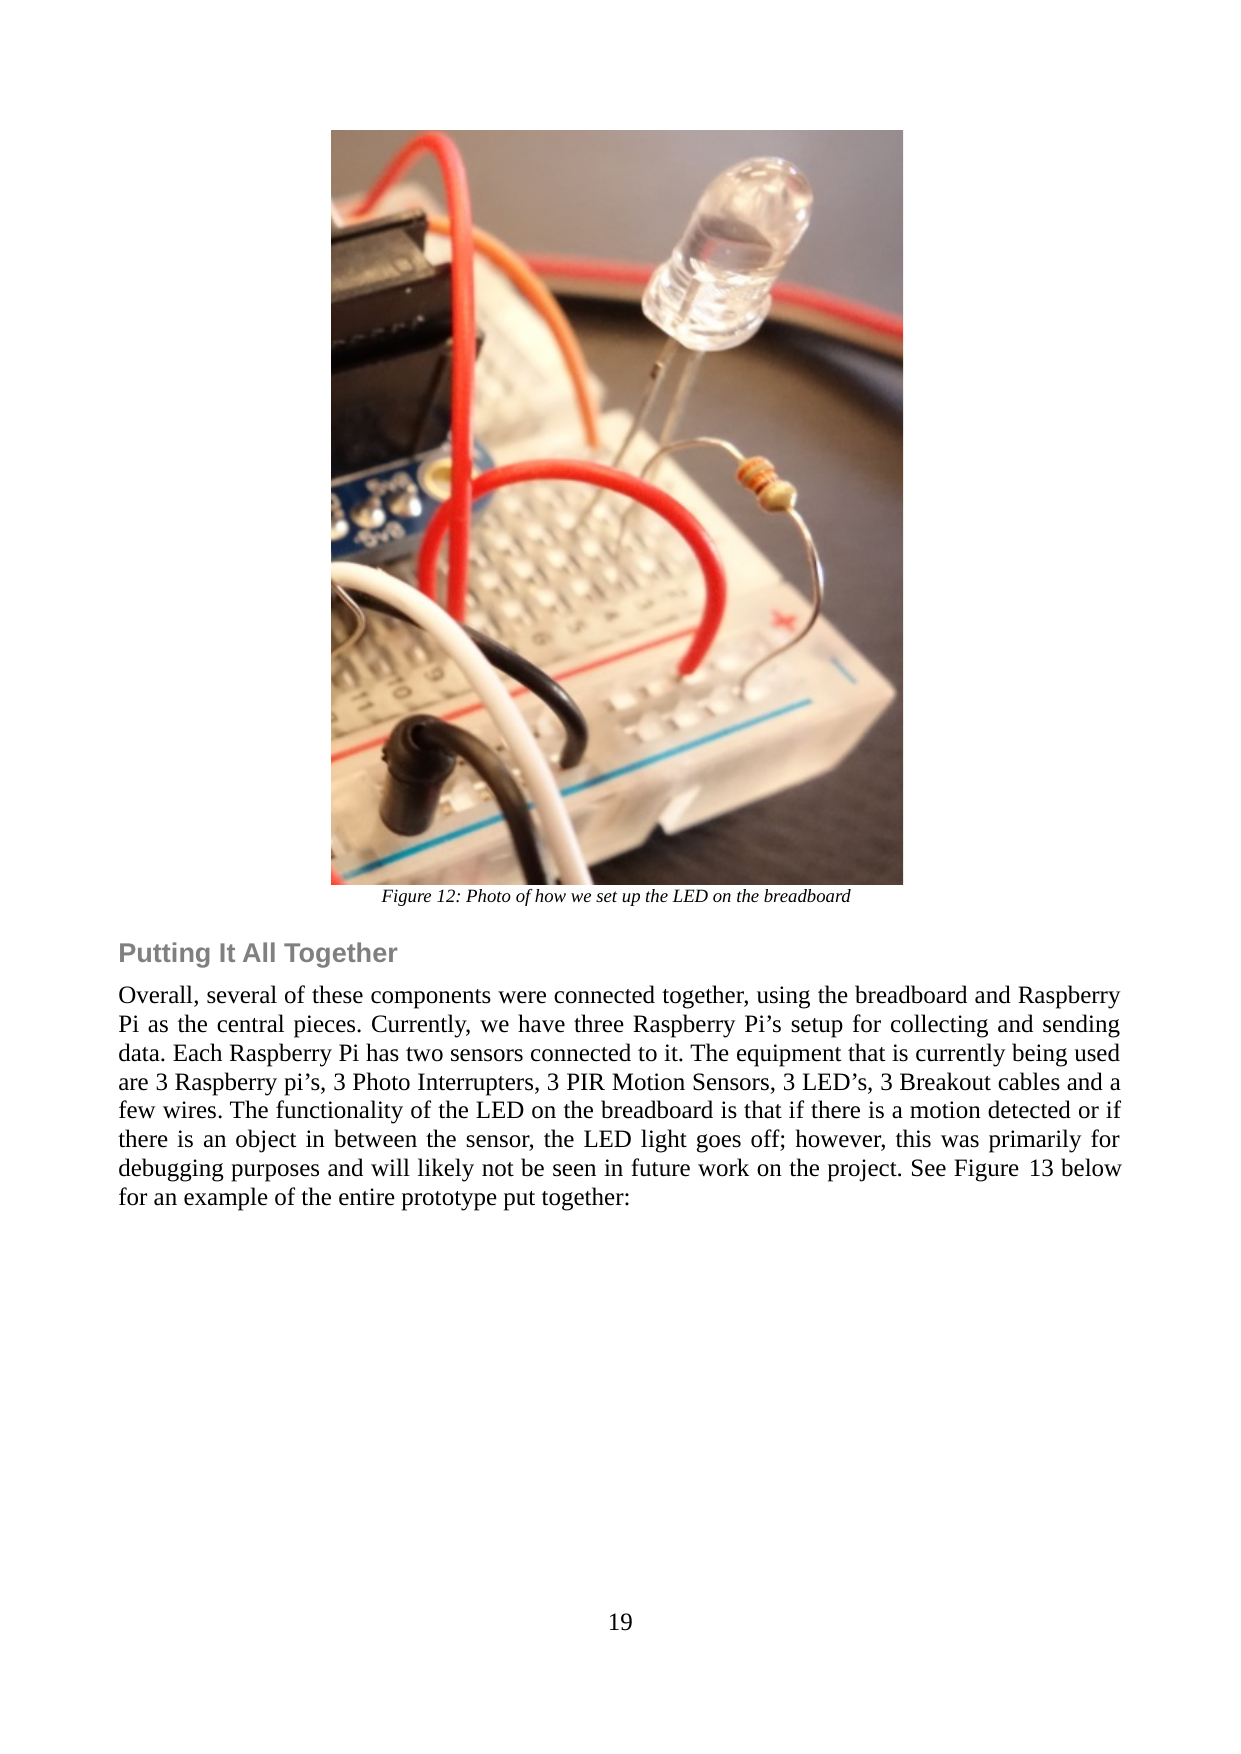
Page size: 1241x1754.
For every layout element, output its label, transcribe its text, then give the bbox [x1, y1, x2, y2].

text Overall, several of these components were connected together, using the breadboard and Raspberry Pi as the central pieces. Currently, we have three Raspberry Pi’s setup for collecting and sending data. Each Raspberry Pi has two sensors connected to it. The equipment that is currently being used are 3 Raspberry pi’s, 3 Photo Interrupters, 3 PIR Motion Sensors, 3 LED’s, 3 Breakout cables and a few wires. The functionality of the LED on the breadboard is that if there is a motion detected or if there is an object in between the sensor, the LED light goes off; however, this was primarily for debugging purposes and will likely not be seen in future work on the project. See Figure 13 below for an example of the entire prototype put together: [118, 980, 1122, 1210]
subtitle Putting It All Together [118, 937, 1122, 968]
text Figure 12: Photo of how we set up the LED on the breadboard [331, 885, 903, 906]
picture [331, 130, 904, 885]
